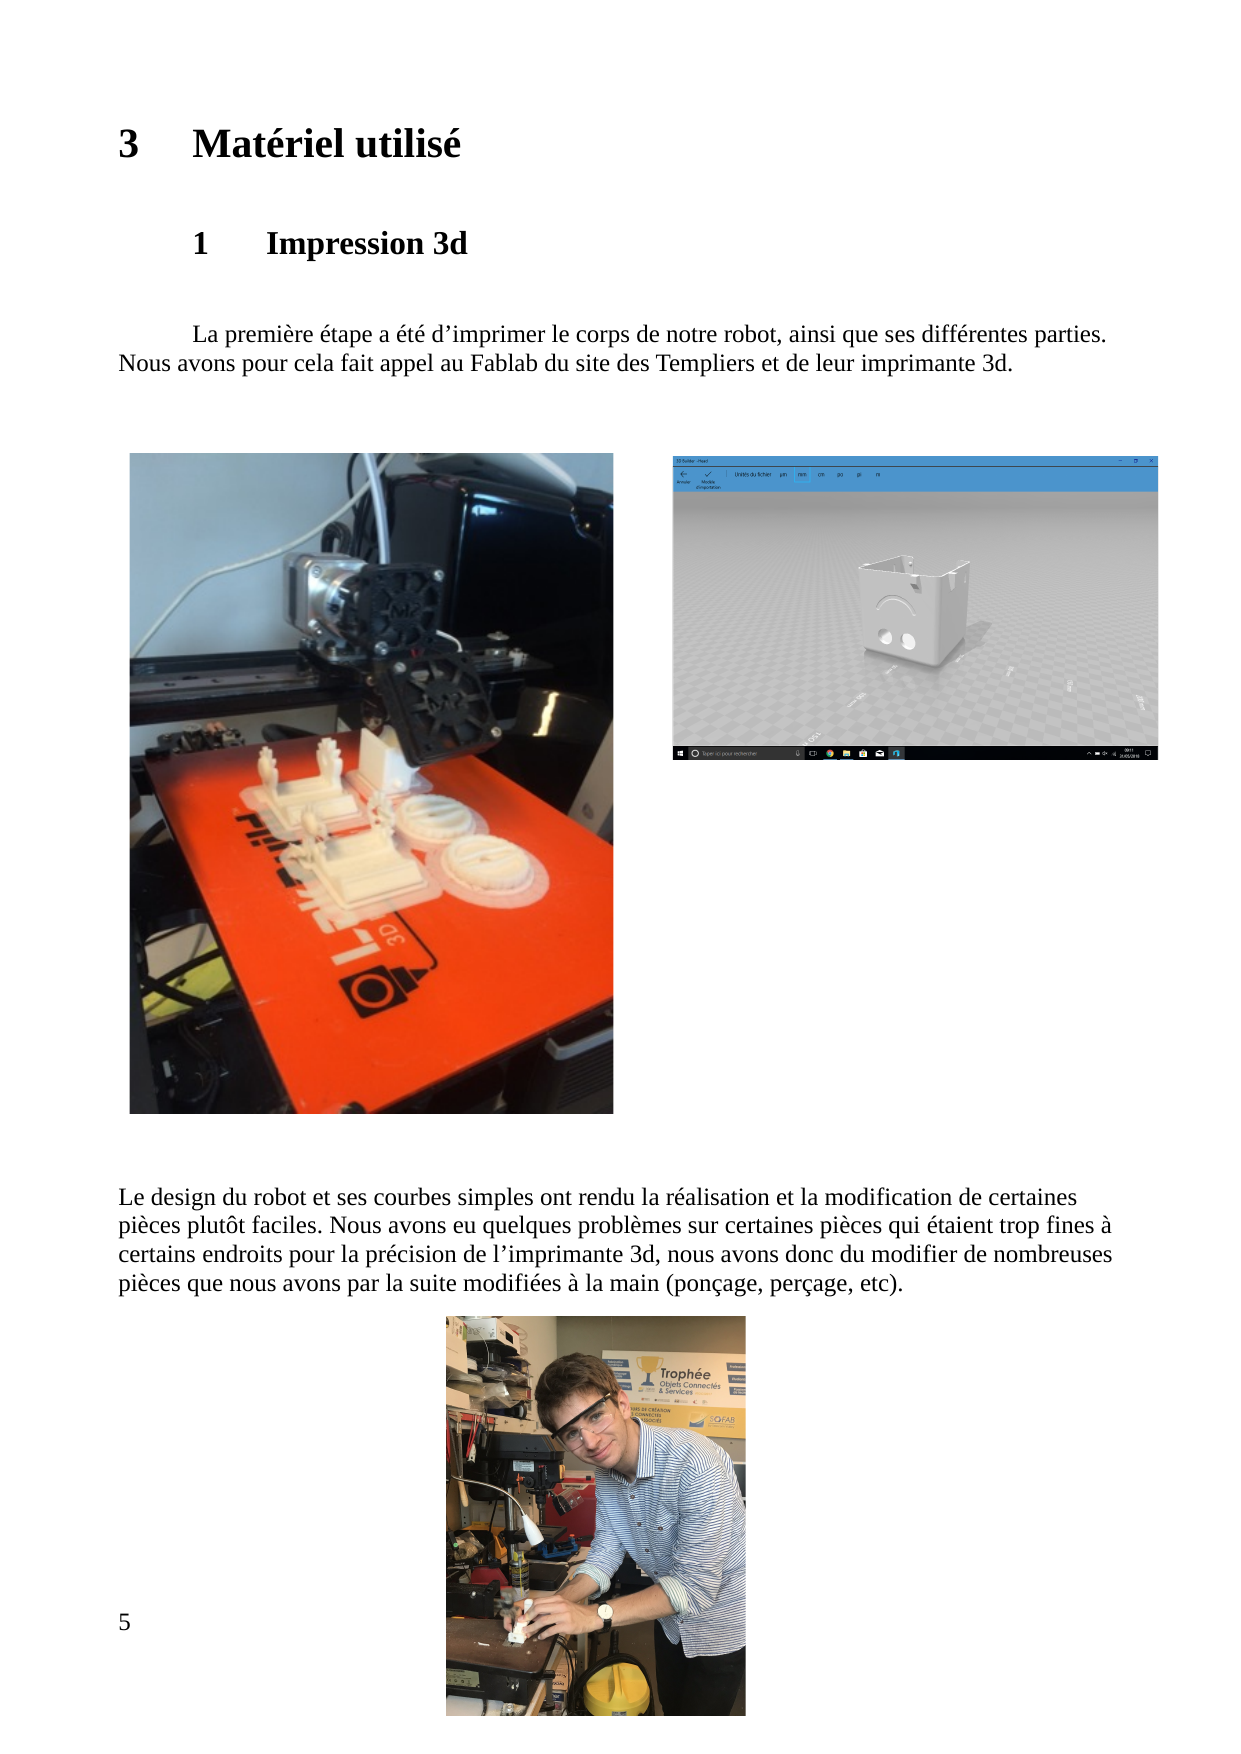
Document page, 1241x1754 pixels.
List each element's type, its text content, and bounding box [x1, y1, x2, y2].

picture [672, 456, 1159, 760]
text Le design du robot et ses courbes simples ont rendu la réalisation et la modification de certaines pièces plutôt faciles. Nous avons eu quelques problèmes sur certaines pièces qui étaient trop fines à certains endroits pour la précision de l’imprimante 3d, nous avons donc du modifier de nombreuses pièces que nous avons par la suite modifiées à la main (ponçage, perçage, etc). [118, 1182, 1122, 1297]
picture [129, 453, 614, 1114]
picture [446, 1316, 746, 1716]
text La première étape a été d’imprimer le corps de notre robot, ainsi que ses différentes parties. Nous avons pour cela fait appel au Fablab du site des Templiers et de leur imprimante 3d. [118, 319, 1122, 377]
text 3 Matériel utilisé [118, 118, 1122, 166]
text 1 Impression 3d [118, 223, 1122, 262]
